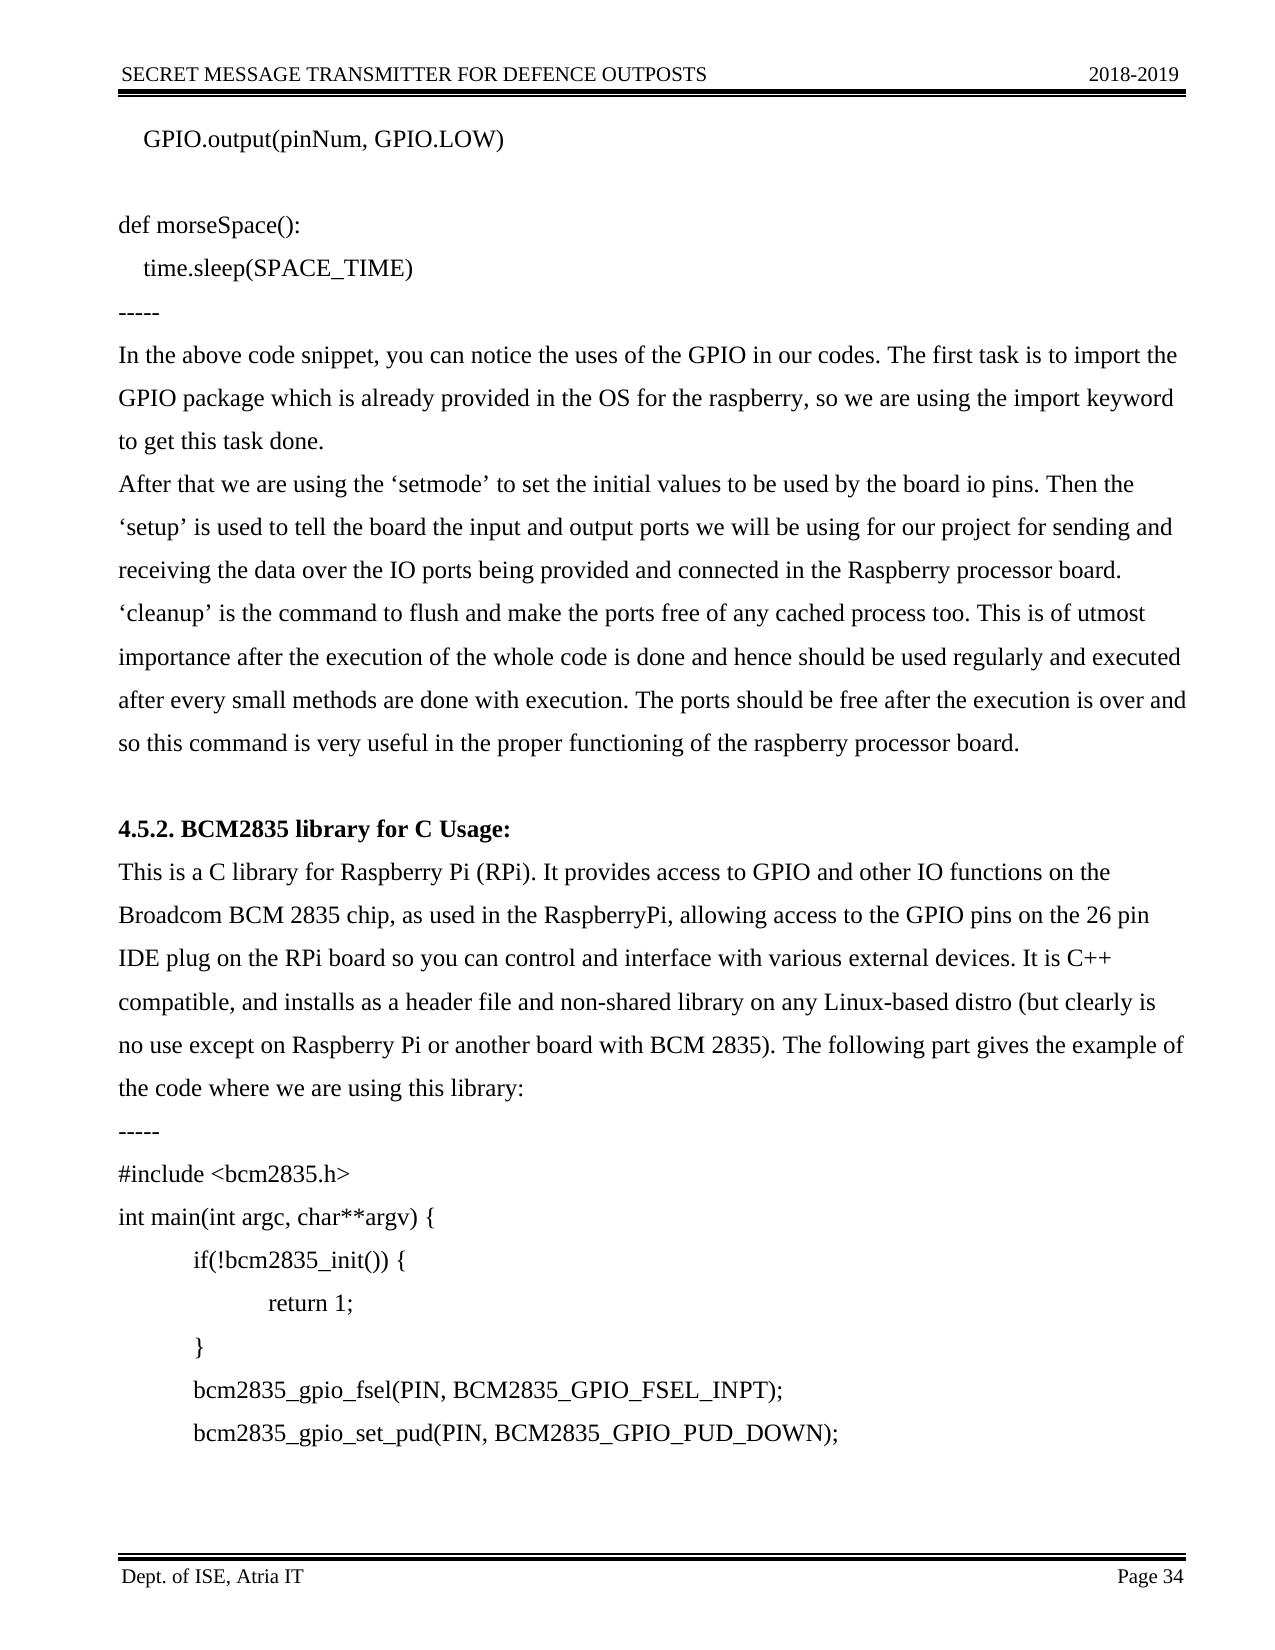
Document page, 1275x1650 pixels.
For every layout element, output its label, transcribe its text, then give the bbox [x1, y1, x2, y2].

text ----- [118, 297, 1186, 325]
text def morseSpace(): [118, 210, 1186, 239]
text return 1; [118, 1288, 1186, 1317]
text int main(int argc, char**argv) { [118, 1202, 1186, 1231]
text } [118, 1332, 1186, 1360]
text bcm2835_gpio_set_pud(PIN, BCM2835_GPIO_PUD_DOWN); [118, 1418, 1186, 1447]
text GPIO.output(pinNum, GPIO.LOW) [118, 124, 1186, 153]
text ----- [118, 1116, 1186, 1145]
text time.sleep(SPACE_TIME) [118, 253, 1186, 282]
text #include <bcm2835.h> [118, 1159, 1186, 1188]
text ‘cleanup’ is the command to flush and make the ports free of any cached process too. This is of utmost importance after the execution of the whole code is done and hence should be used regularly and executed after every small methods are done with execution. The ports should be free after the execution is over and so this command is very useful in the proper functioning of the raspberry processor board. [118, 598, 1186, 757]
text 4.5.2. BCM2835 library for C Usage: [118, 814, 1186, 843]
text In the above code snippet, you can notice the uses of the GPIO in our codes. The first task is to import the GPIO package which is already provided in the OS for the raspberry, so we are using the import keyword to get this task done. [118, 340, 1186, 455]
text After that we are using the ‘setmode’ to set the initial values to be used by the board io pins. Then the ‘setup’ is used to tell the board the input and output ports we will be using for our project for sending and receiving the data over the IO ports being provided and connected in the Raspberry processor board. [118, 469, 1186, 584]
text if(!bcm2835_init()) { [118, 1245, 1186, 1274]
text bcm2835_gpio_fsel(PIN, BCM2835_GPIO_FSEL_INPT); [118, 1375, 1186, 1403]
text This is a C library for Raspberry Pi (RPi). It provides access to GPIO and other IO functions on the Broadcom BCM 2835 chip, as used in the RaspberryPi, allowing access to the GPIO pins on the 26 pin IDE plug on the RPi board so you can control and interface with various external devices. It is C++ compatible, and installs as a header file and non-shared library on any Linux-based distro (but clearly is no use except on Raspberry Pi or another board with BCM 2835). The following part gives the example of the code where we are using this library: [118, 857, 1186, 1102]
